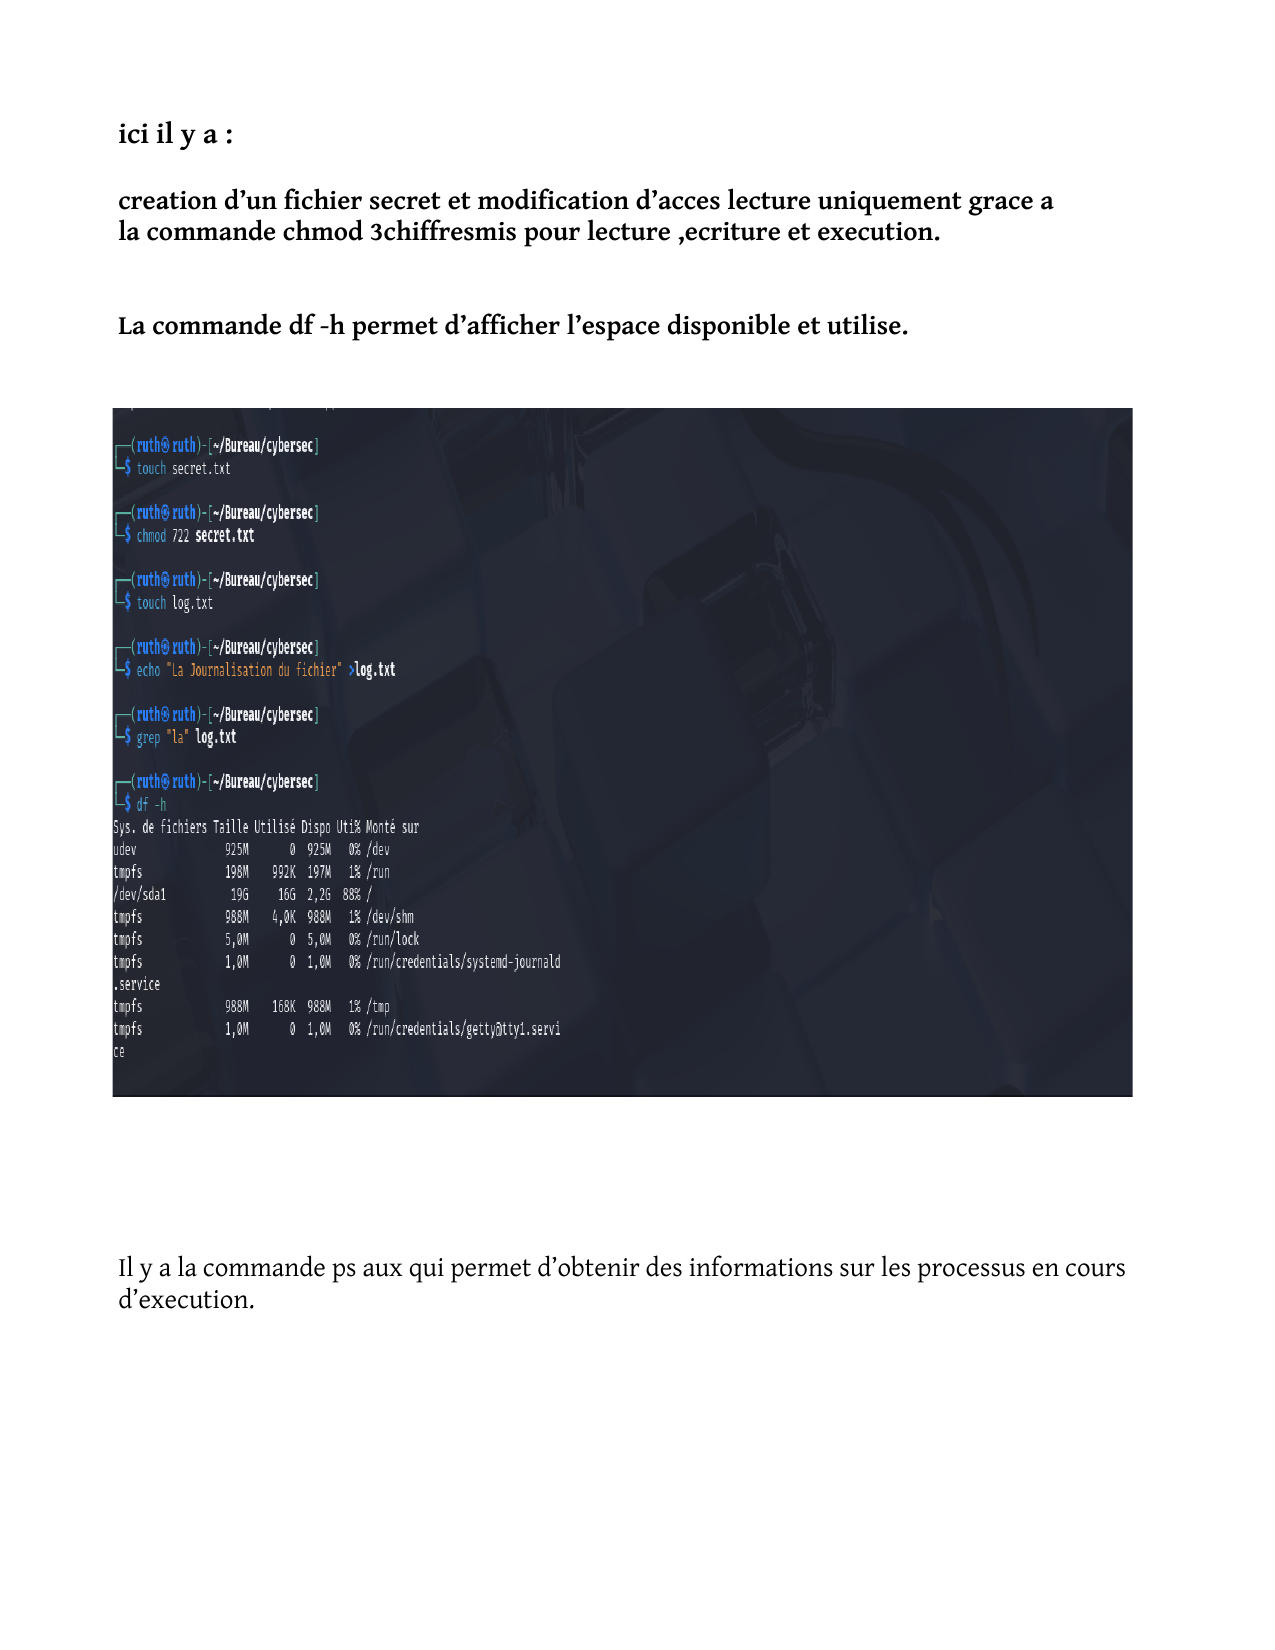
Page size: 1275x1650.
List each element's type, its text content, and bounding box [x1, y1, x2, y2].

text la commande chmod 3chiffresmis pour lecture ,ecriture et execution. [118, 217, 1157, 248]
text La commande df -h permet d’afficher l’espace disponible et utilise. [118, 311, 1157, 342]
text Il y a la commande ps aux qui permet d’obtenir des informations sur les processus en cours d’execution. [118, 1253, 1157, 1316]
text creation d’un fichier secret et modification d’acces lecture uniquement grace a [118, 186, 1157, 217]
text ici il y a : [118, 118, 1157, 152]
picture [112, 408, 1133, 1097]
